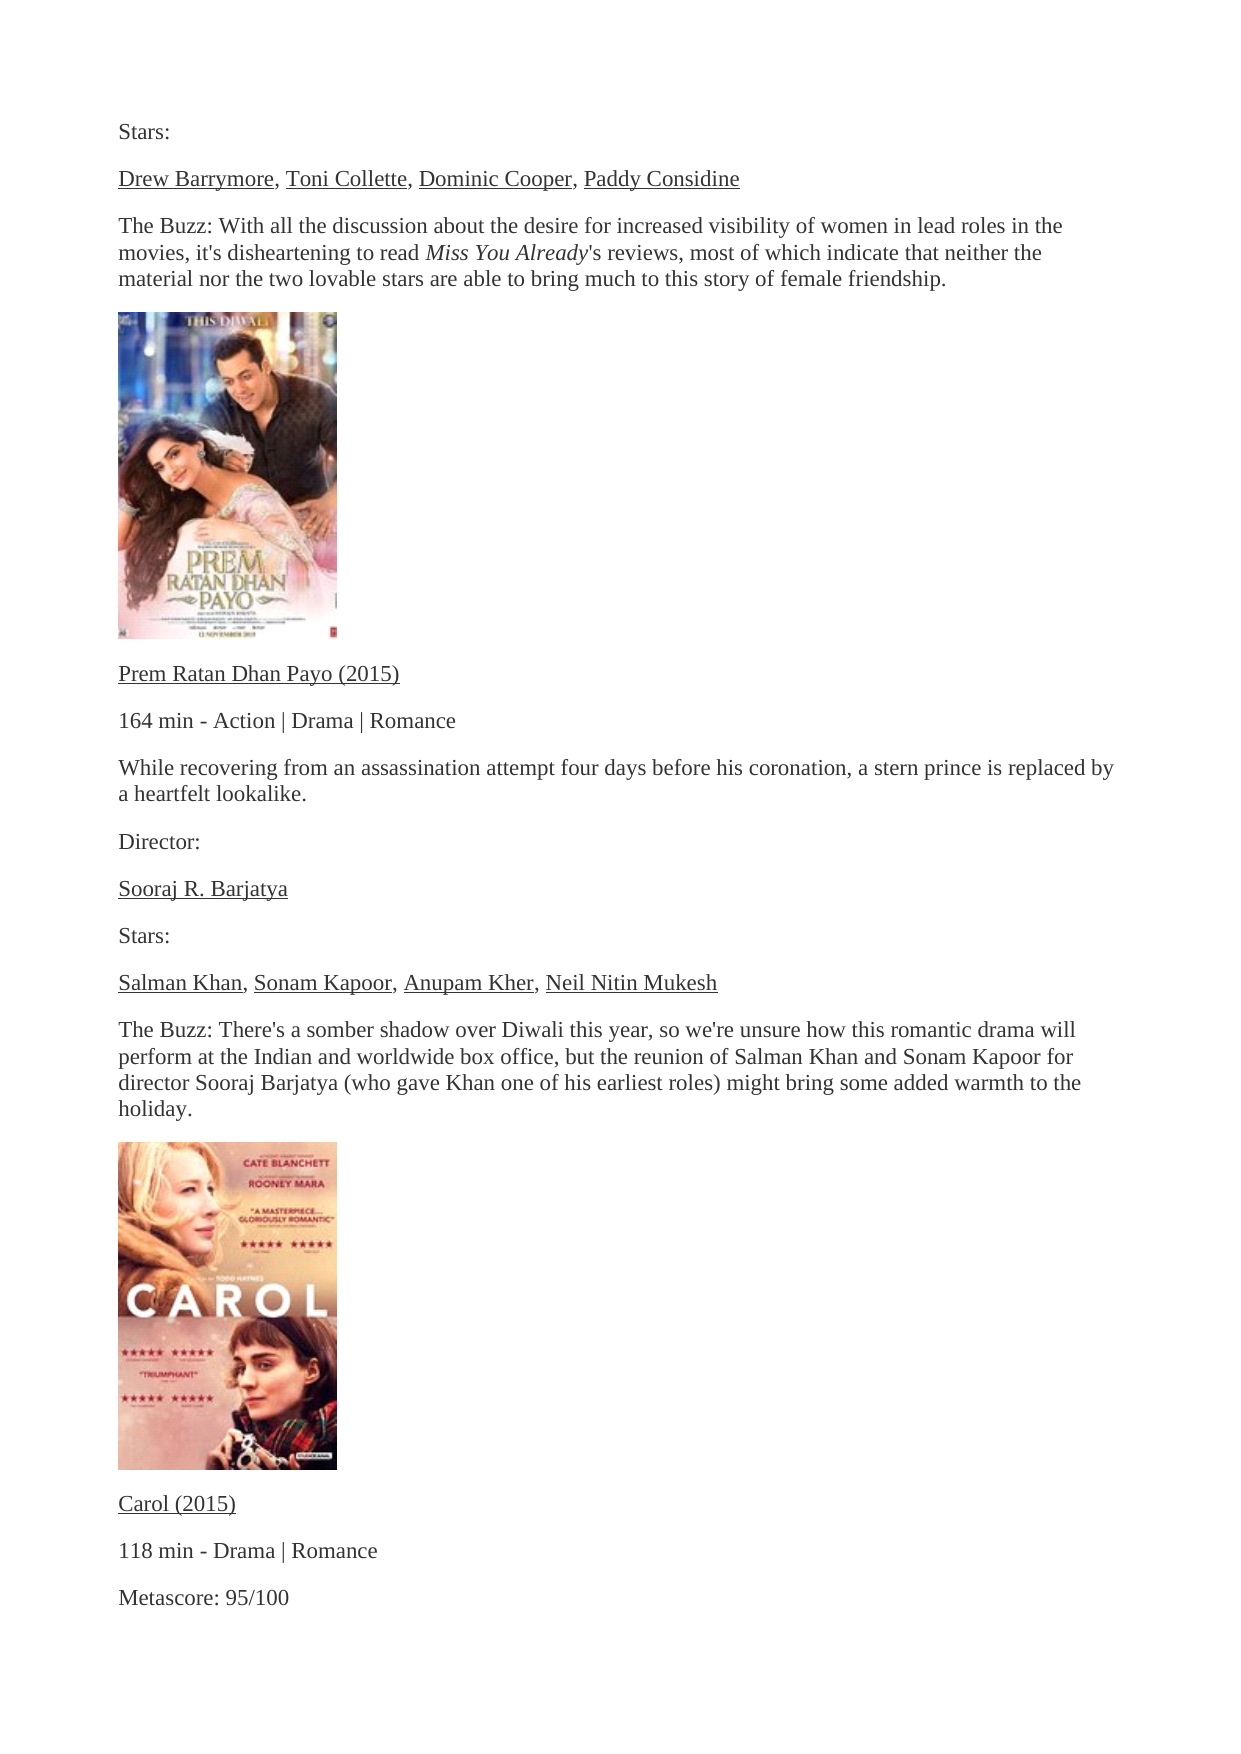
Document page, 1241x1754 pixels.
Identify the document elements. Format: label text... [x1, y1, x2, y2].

text Director: [118, 828, 1122, 854]
text Salman Khan, Sonam Kapoor, Anupam Kher, Neil Nitin Mukesh [118, 969, 1122, 996]
text Sooraj R. Barjatya [118, 875, 1122, 901]
text Drew Barrymore, Toni Collette, Dominic Cooper, Paddy Considine [118, 165, 1122, 192]
text Stars: [118, 118, 1122, 144]
text Carol (2015) [118, 1490, 1122, 1516]
text The Buzz: There's a somber shadow over Diwali this year, so we're unsure how this romantic drama will perform at the Indian and worldwide box office, but the reunion of Salman Khan and Sonam Kapoor for director Sooraj Barjatya (who gave Khan one of his earliest roles) might bring some added warmth to the holiday. [118, 1016, 1122, 1122]
text 118 min - Drama | Romance [118, 1537, 1122, 1564]
text Prem Ratan Dhan Payo (2015) [118, 660, 1122, 686]
text The Buzz: With all the discussion about the desire for increased visibility of women in lead roles in the movies, it's disheartening to read Miss You Already's reviews, most of which indicate that neither the material nor the two lovable stars are able to bring much to this story of female friendship. [118, 212, 1122, 292]
text Metascore: 95/100 [118, 1584, 1122, 1611]
text Stars: [118, 922, 1122, 948]
text 164 min - Action | Drama | Romance [118, 707, 1122, 733]
text While recovering from an assassination attempt four days before his coronation, a stern prince is replaced by a heartfelt lookalike. [118, 754, 1122, 807]
